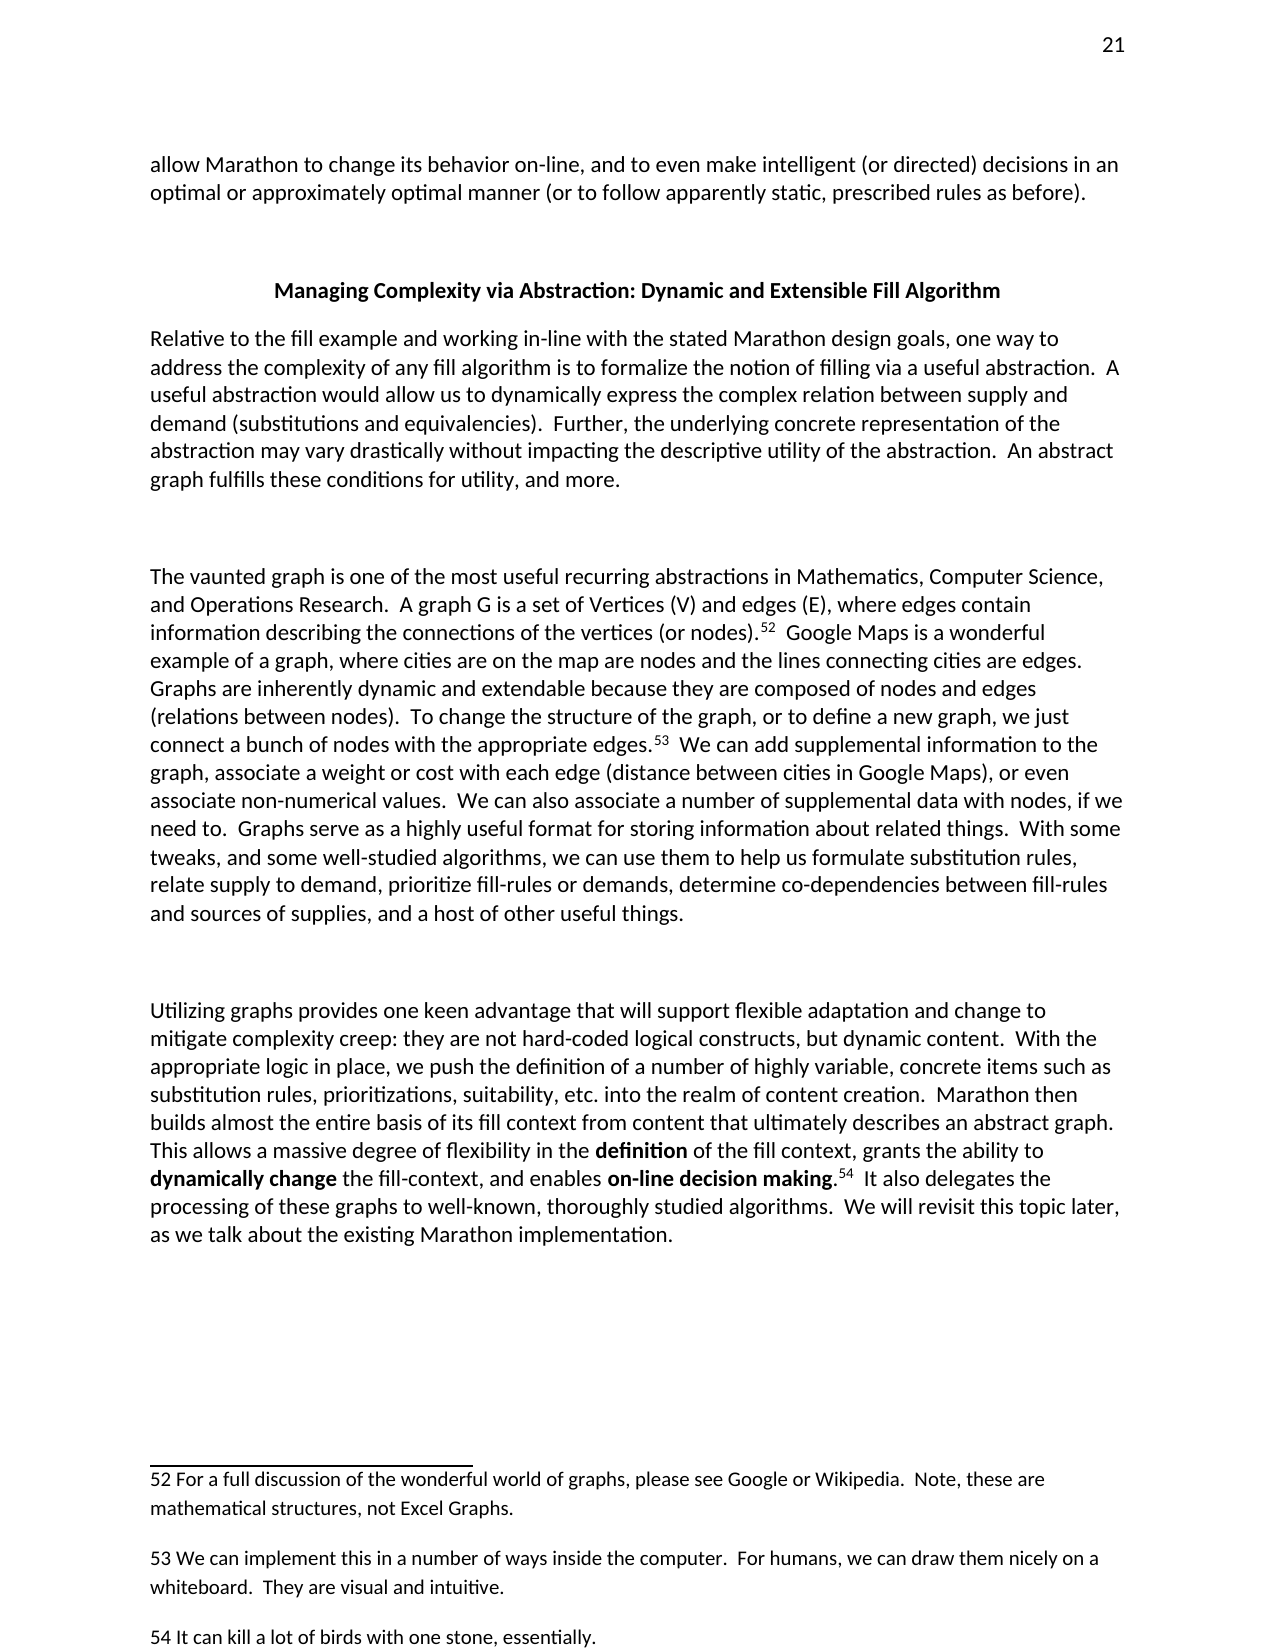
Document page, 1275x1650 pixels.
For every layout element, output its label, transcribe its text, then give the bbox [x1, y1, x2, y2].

text We can implement this in a number of ways inside the computer. For humans, we can draw them nicely on a whiteboard. They are visual and intuitive. [150, 1545, 1125, 1600]
text For a full discussion of the wonderful world of graphs, please see Google or Wikipedia. Note, these are mathematical structures, not Excel Graphs. [150, 1466, 1125, 1521]
text Utilizing graphs provides one keen advantage that will support flexible adaptation and change to mitigate complexity creep: they are not hard-coded logical constructs, but dynamic content. With the appropriate logic in place, we push the definition of a number of highly variable, concrete items such as substitution rules, prioritizations, suitability, etc. into the realm of content creation. Marathon then builds almost the entire basis of its fill context from content that ultimately describes an abstract graph. This allows a massive degree of flexibility in the definition of the fill context, grants the ability to dynamically change the fill-context, and enables on-line decision making. It also delegates the processing of these graphs to well-known, thoroughly studied algorithms. We will revisit this topic later, as we talk about the existing Marathon implementation. [150, 996, 1125, 1248]
text The vaunted graph is one of the most useful recurring abstractions in Mathematics, Computer Science, and Operations Research. A graph G is a set of Vertices (V) and edges (E), where edges contain information describing the connections of the vertices (or nodes). Google Maps is a wonderful example of a graph, where cities are on the map are nodes and the lines connecting cities are edges. Graphs are inherently dynamic and extendable because they are composed of nodes and edges (relations between nodes). To change the structure of the graph, or to define a new graph, we just connect a bunch of nodes with the appropriate edges. We can add supplemental information to the graph, associate a weight or cost with each edge (distance between cities in Google Maps), or even associate non-numerical values. We can also associate a number of supplemental data with nodes, if we need to. Graphs serve as a highly useful format for storing information about related things. With some tweaks, and some well-studied algorithms, we can use them to help us formulate substitution rules, relate supply to demand, prioritize fill-rules or demands, determine co-dependencies between fill-rules and sources of supplies, and a host of other useful things. [150, 562, 1125, 927]
text allow Marathon to change its behavior on-line, and to even make intelligent (or directed) decisions in an optimal or approximately optimal manner (or to follow apparently static, prescribed rules as before). [150, 150, 1125, 206]
text Managing Complexity via Abstraction: Dynamic and Extensible Fill Algorithm [150, 276, 1125, 304]
text It can kill a lot of birds with one stone, essentially. [150, 1624, 1125, 1650]
text Relative to the fill example and working in-line with the stated Marathon design goals, one way to address the complexity of any fill algorithm is to formalize the notion of filling via a useful abstraction. A useful abstraction would allow us to dynamically express the complex relation between supply and demand (substitutions and equivalencies). Further, the underlying concrete representation of the abstraction may vary drastically without impacting the descriptive utility of the abstraction. An abstract graph fulfills these conditions for utility, and more. [150, 324, 1125, 493]
